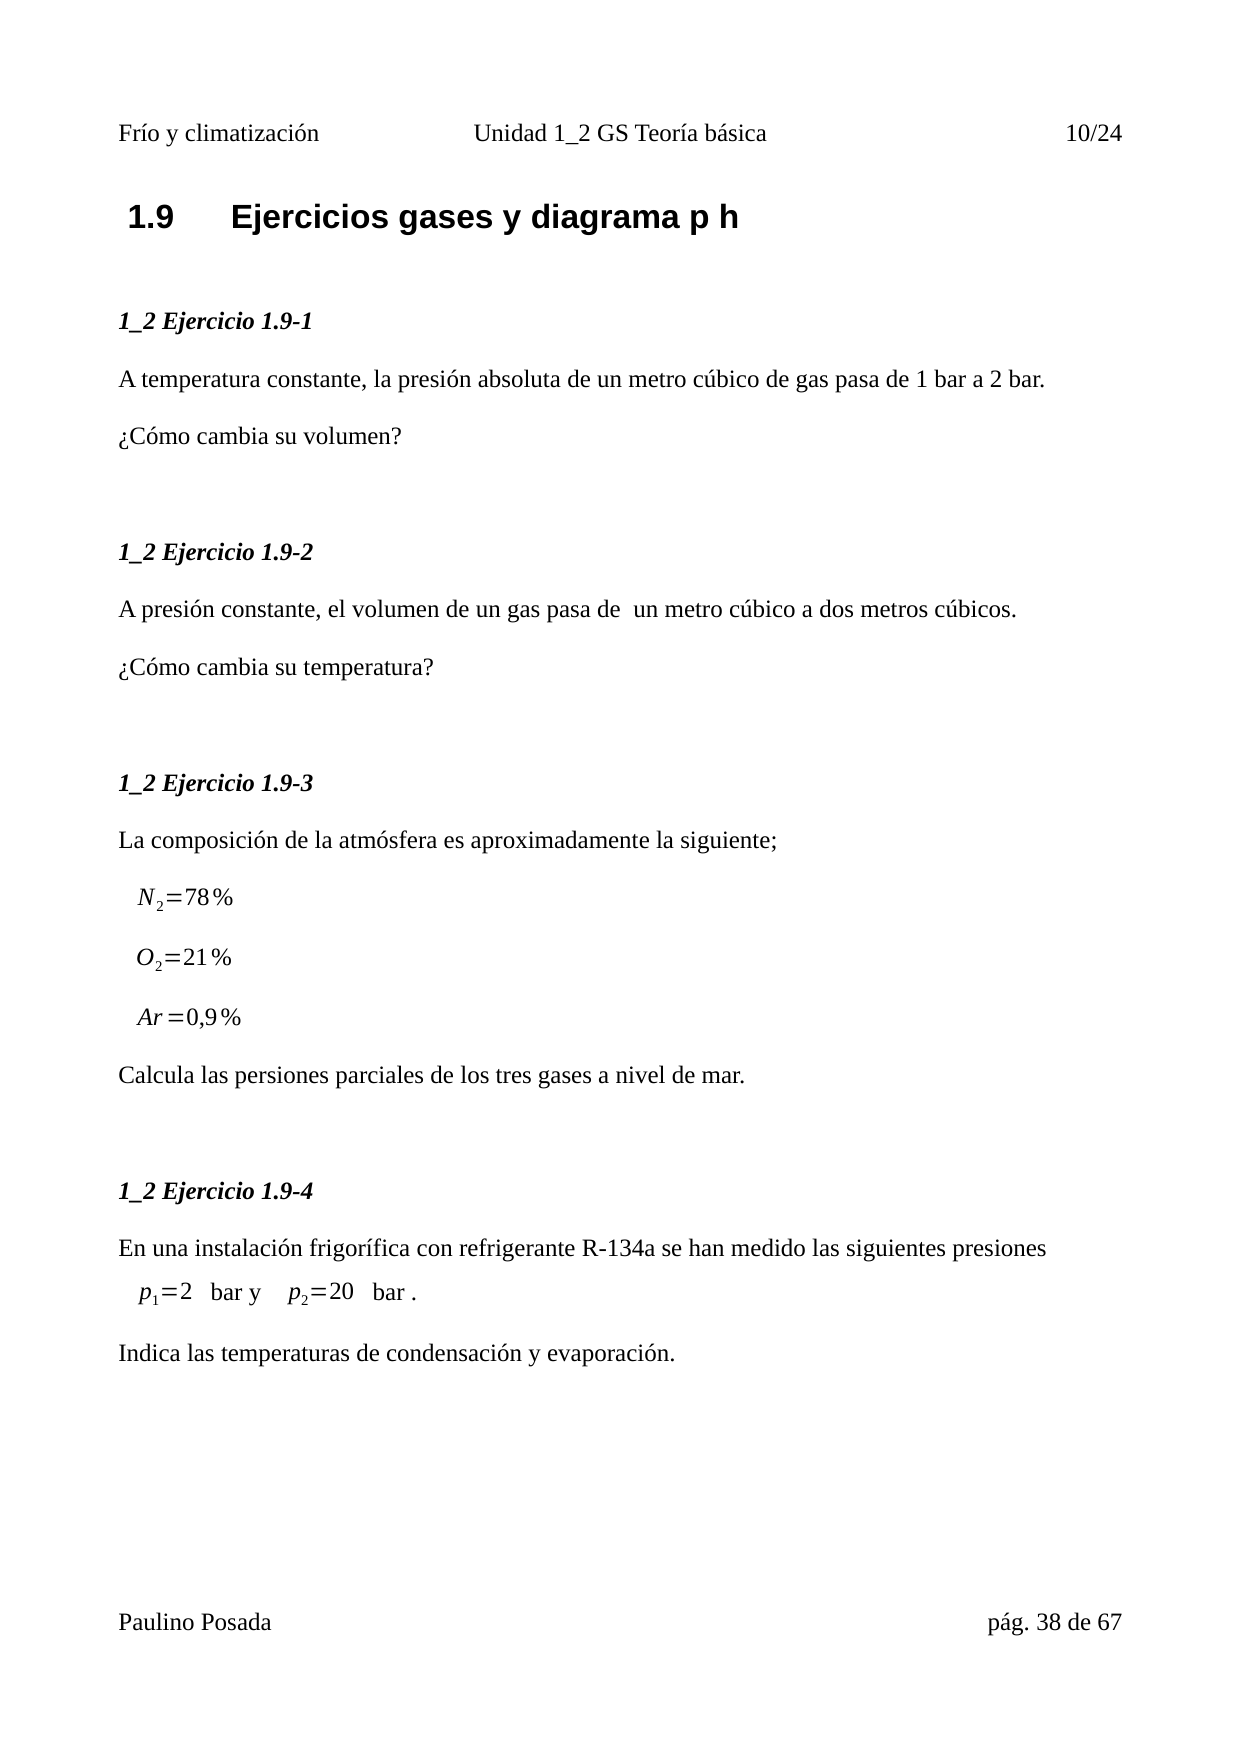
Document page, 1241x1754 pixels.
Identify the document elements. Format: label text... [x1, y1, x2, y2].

text 1_2 Ejercicio 1.9-4 [118, 1176, 1122, 1204]
text A temperatura constante, la presión absoluta de un metro cúbico de gas pasa de 1 bar a 2 bar. [118, 364, 1122, 392]
subtitle Ejercicios gases y diagrama p h [118, 197, 1122, 236]
text ¿Cómo cambia su temperatura? [118, 652, 1122, 681]
text La composición de la atmósfera es aproximadamente la siguiente; [118, 825, 1122, 854]
text Indica las temperaturas de condensación y evaporación. [118, 1338, 1122, 1367]
text En una instalación frigorífica con refrigerante R-134a se han medido las siguientes presiones bar y bar . [118, 1233, 1122, 1309]
text 1_2 Ejercicio 1.9-3 [118, 768, 1122, 796]
text ¿Cómo cambia su volumen? [118, 421, 1122, 450]
text 1_2 Ejercicio 1.9-2 [118, 537, 1122, 566]
text 1_2 Ejercicio 1.9-1 [118, 306, 1122, 335]
text Calcula las persiones parciales de los tres gases a nivel de mar. [118, 1060, 1122, 1089]
text A presión constante, el volumen de un gas pasa de un metro cúbico a dos metros cúbicos. [118, 594, 1122, 623]
